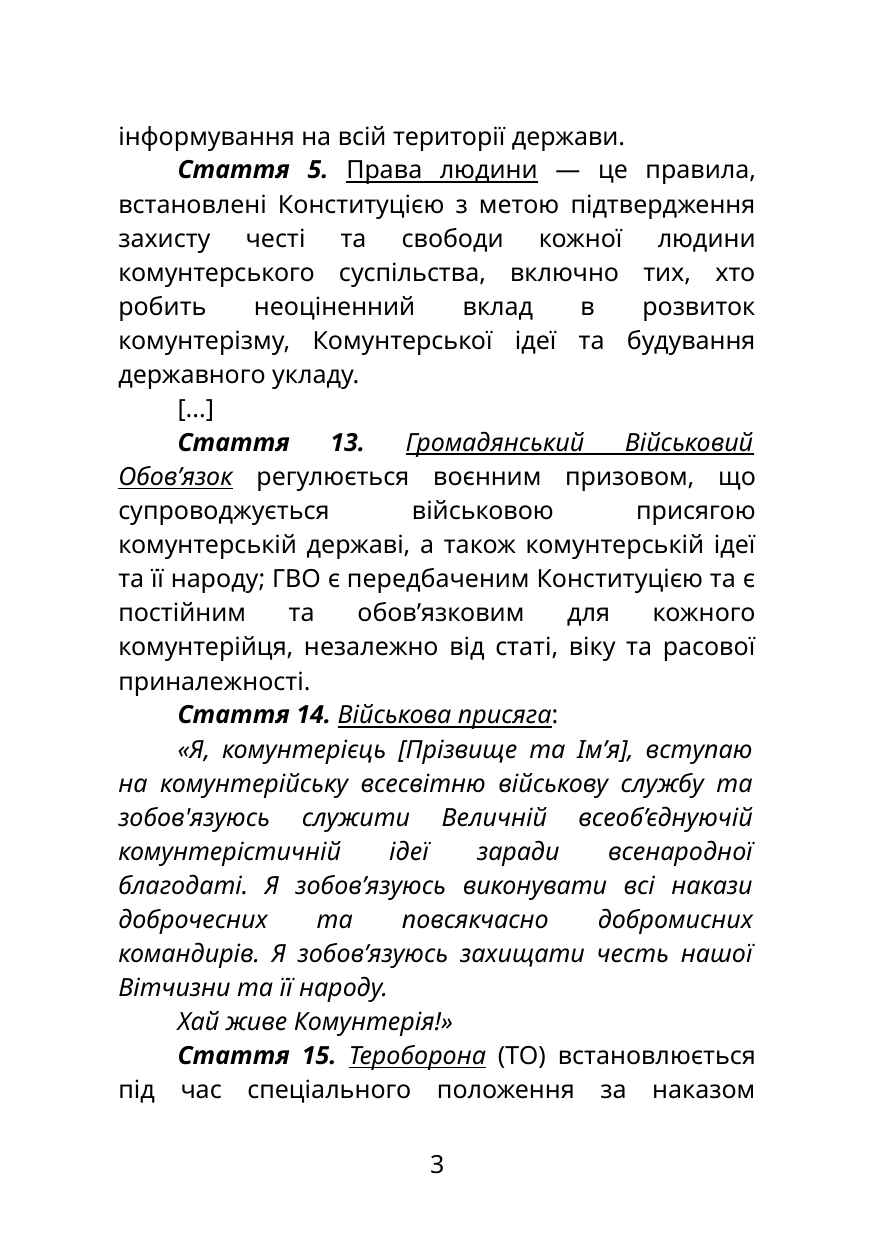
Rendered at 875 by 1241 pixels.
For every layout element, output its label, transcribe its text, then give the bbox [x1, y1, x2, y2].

text інформування на всій території держави. [118, 118, 756, 152]
text Стаття 5. Права людини — це правила, встановлені Конституцією з метою підтвердження захисту честі та свободи кожної людини комунтерського суспільства, включно тих, хто робить неоціненний вклад в розвиток комунтерізму, Комунтерської ідеї та будування державного укладу. [118, 152, 756, 391]
text Стаття 13. Громадянський Військовий Обов’язок регулюється воєнним призовом, що супроводжується військовою присягою комунтерській державі, а також комунтерській ідеї та її народу; ГВО є передбаченим Конституцією та є постійним та обов’язковим для кожного комунтерійця, незалежно від статі, віку та расової приналежності. [118, 425, 756, 697]
text Стаття 14. Військова присяга: [118, 697, 756, 731]
text «Я, комунтерієць [Прізвище та Ім’я], вступаю на комунтерійську всесвітню військову службу та зобов'язуюсь служити Величній всеоб’єднуючій комунтерістичній ідеї заради всенародної благодаті. Я зобов’язуюсь виконувати всі накази доброчесних та повсякчасно добромисних командирів. Я зобов’язуюсь захищати честь нашої Вітчизни та її народу. [118, 731, 756, 1004]
text [...] [118, 391, 756, 425]
text Стаття 15. Тероборона (ТО) встановлюється під час спеціального положення за наказом [118, 1038, 756, 1106]
text Хай живе Комунтерія!» [118, 1004, 756, 1038]
